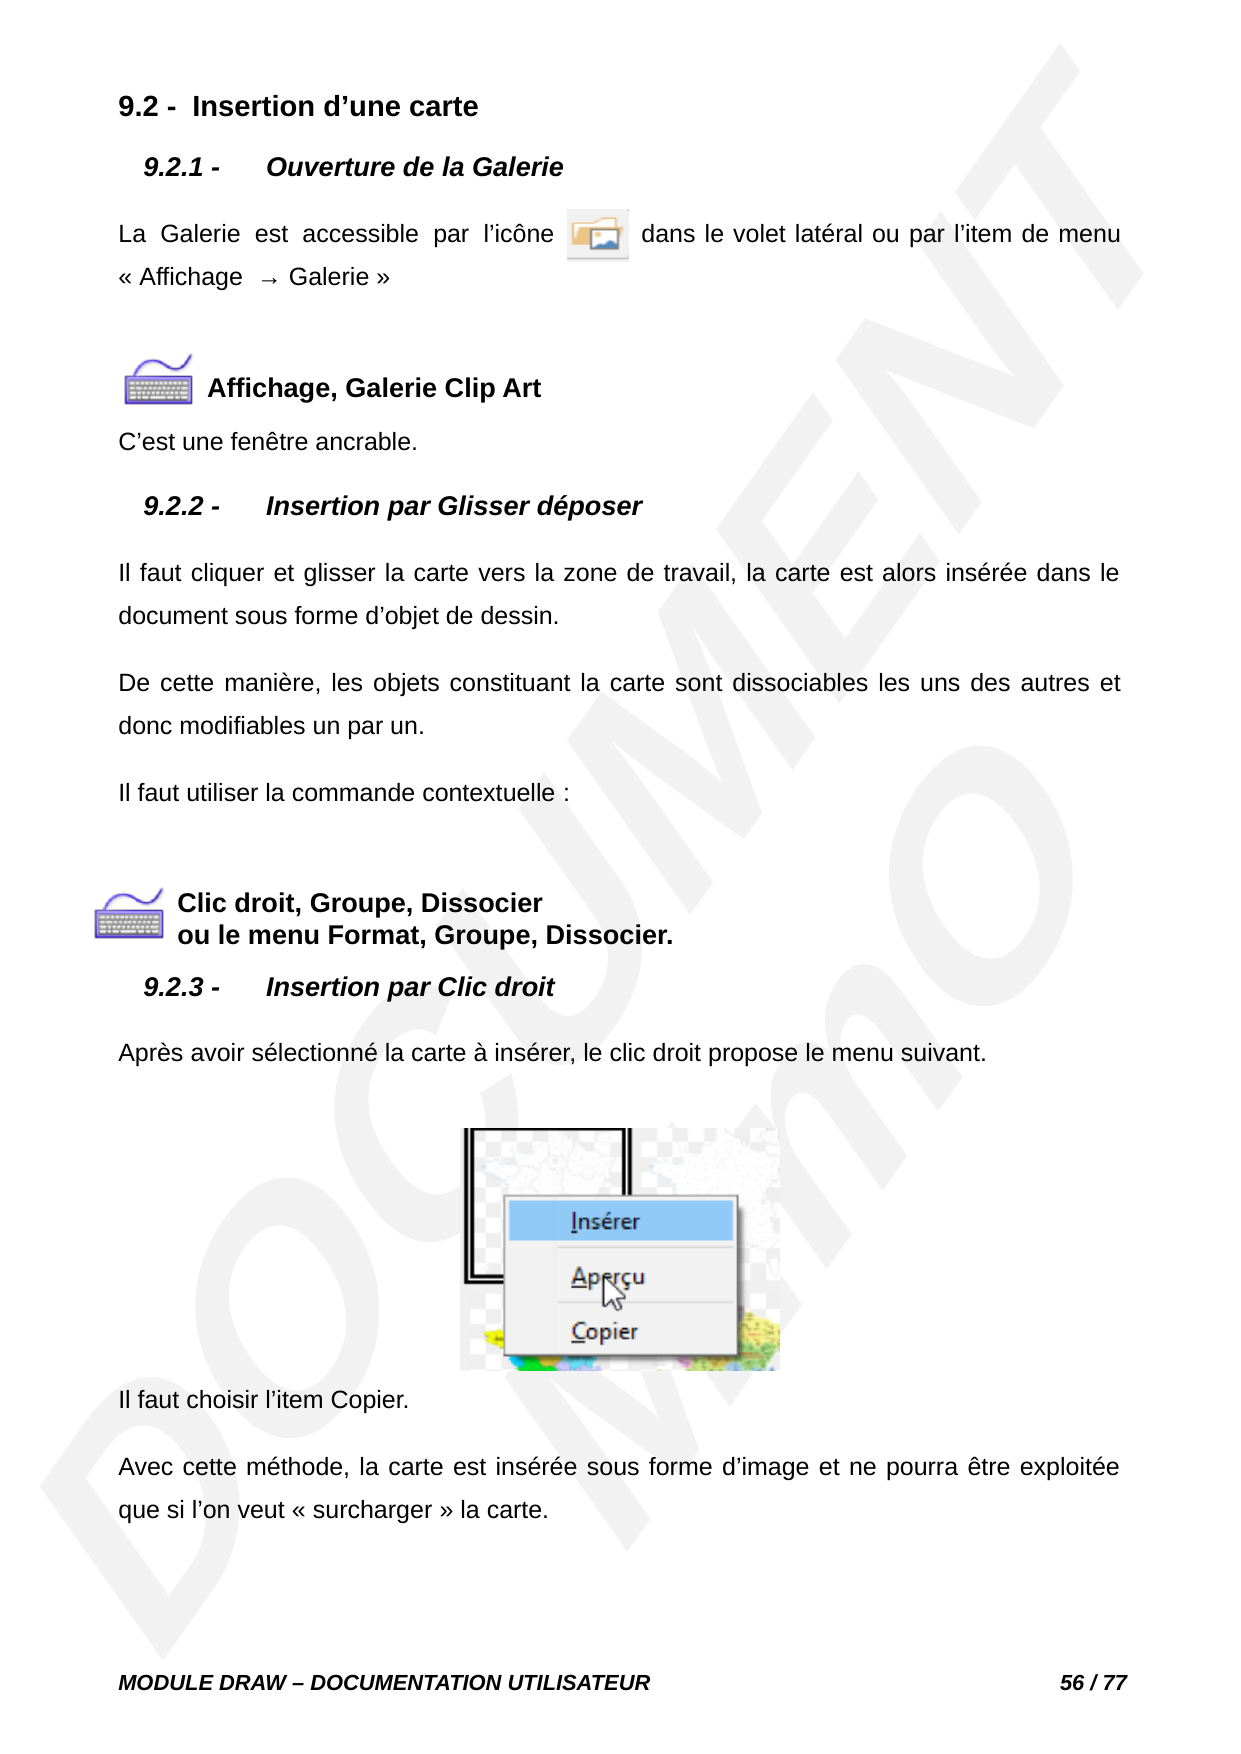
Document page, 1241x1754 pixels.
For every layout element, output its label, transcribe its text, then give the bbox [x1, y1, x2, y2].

text Il faut choisir l’item Copier. [118, 1134, 1122, 1413]
text ou le menu Format, Groupe, Dissocier. [166, 919, 1122, 950]
subtitle Ouverture de la Galerie [143, 151, 1122, 182]
text Clic droit, Groupe, Dissocier [166, 887, 1122, 919]
subtitle Insertion par Clic droit [143, 971, 1122, 1002]
subtitle Insertion d’une carte [118, 88, 1122, 122]
text De cette manière, les objets constituant la carte sont dissociables les uns des autres et donc modifiables un par un. [118, 668, 1122, 739]
text Affichage, Galerie Clip Art [195, 372, 1122, 403]
text Après avoir sélectionné la carte à insérer, le clic droit propose le menu suivant. [118, 1038, 1122, 1067]
picture [120, 342, 195, 418]
text Il faut cliquer et glisser la carte vers la zone de travail, la carte est alors insérée dans le document sous forme d’objet de dessin. [118, 558, 1122, 630]
picture [567, 209, 630, 262]
text La Galerie est accessible par l’icône dans le volet latéral ou par l’item de menu « Affichage → Galerie » [118, 218, 1122, 290]
text C’est une fenêtre ancrable. [118, 426, 1122, 455]
picture [460, 1128, 780, 1371]
text Avec cette méthode, la carte est insérée sous forme d’image et ne pourra être exploitée que si l’on veut « surcharger » la carte. [118, 1451, 1122, 1523]
text Il faut utiliser la commande contextuelle : [118, 778, 1122, 806]
picture [90, 876, 166, 952]
subtitle Insertion par Glisser déposer [143, 490, 1122, 522]
